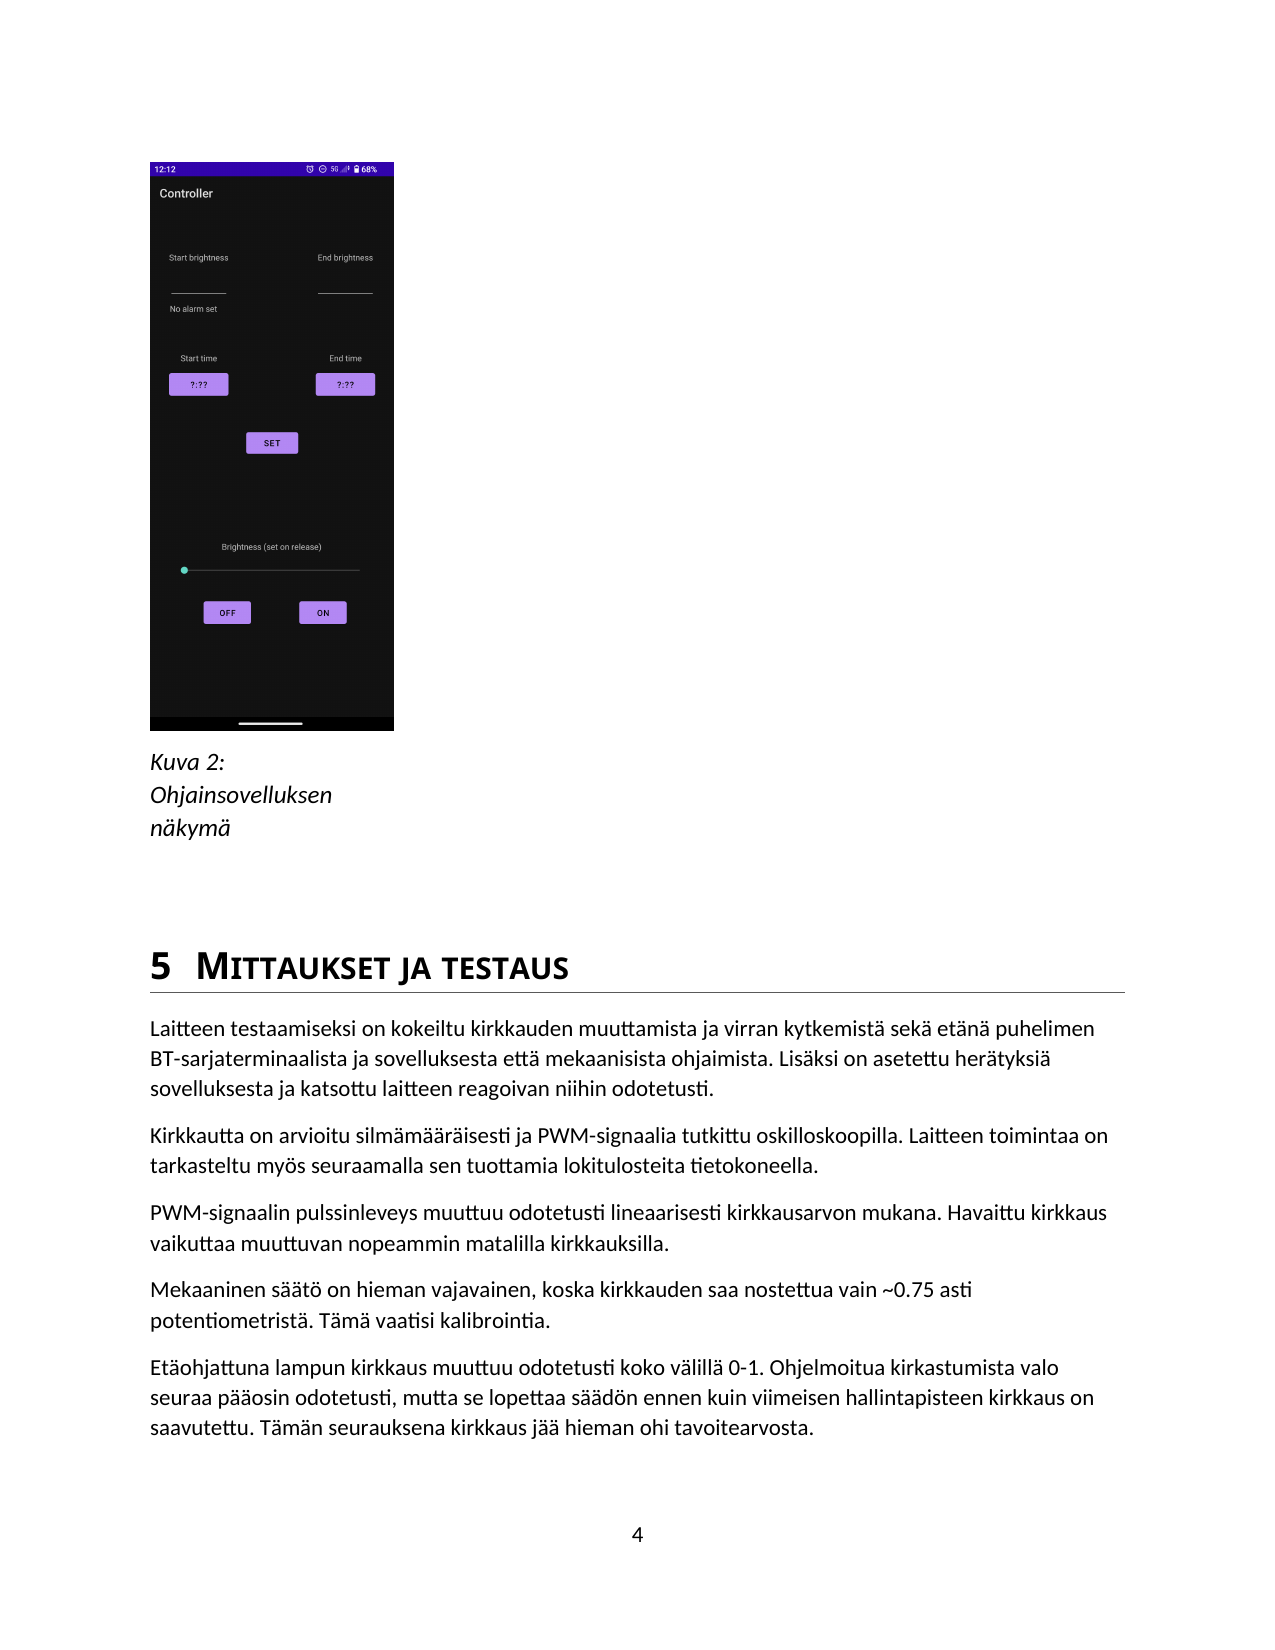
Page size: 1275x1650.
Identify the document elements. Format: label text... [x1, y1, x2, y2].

text Kirkkautta on arvioitu silmämääräisesti ja PWM-signaalia tutkittu oskilloskoopilla. Laitteen toimintaa on tarkasteltu myös seuraamalla sen tuottamia lokitulosteita tietokoneella. [150, 1121, 1125, 1179]
text Mekaaninen säätö on hieman vajavainen, koska kirkkauden saa nostettua vain ~0.75 asti potentiometristä. Tämä vaatisi kalibrointia. [150, 1276, 1125, 1334]
text Laitteen testaamiseksi on kokeiltu kirkkauden muuttamista ja virran kytkemistä sekä etänä puhelimen BT-sarjaterminaalista ja sovelluksesta että mekaanisista ohjaimista. Lisäksi on asetettu herätyksiä sovelluksesta ja katsottu laitteen reagoivan niihin odotetusti. [150, 1014, 1125, 1102]
text Kuva 2: Ohjainsovelluksen näkymä [150, 731, 394, 842]
picture [150, 162, 394, 731]
subtitle Mittaukset ja testaus [150, 939, 1125, 992]
text PWM-signaalin pulssinleveys muuttuu odotetusti lineaarisesti kirkkausarvon mukana. Havaittu kirkkaus vaikuttaa muuttuvan nopeammin matalilla kirkkauksilla. [150, 1198, 1125, 1257]
text Etäohjattuna lampun kirkkaus muuttuu odotetusti koko välillä 0-1. Ohjelmoitua kirkastumista valo seuraa pääosin odotetusti, mutta se lopettaa säädön ennen kuin viimeisen hallintapisteen kirkkaus on saavutettu. Tämän seurauksena kirkkaus jää hieman ohi tavoitearvosta. [150, 1353, 1125, 1441]
